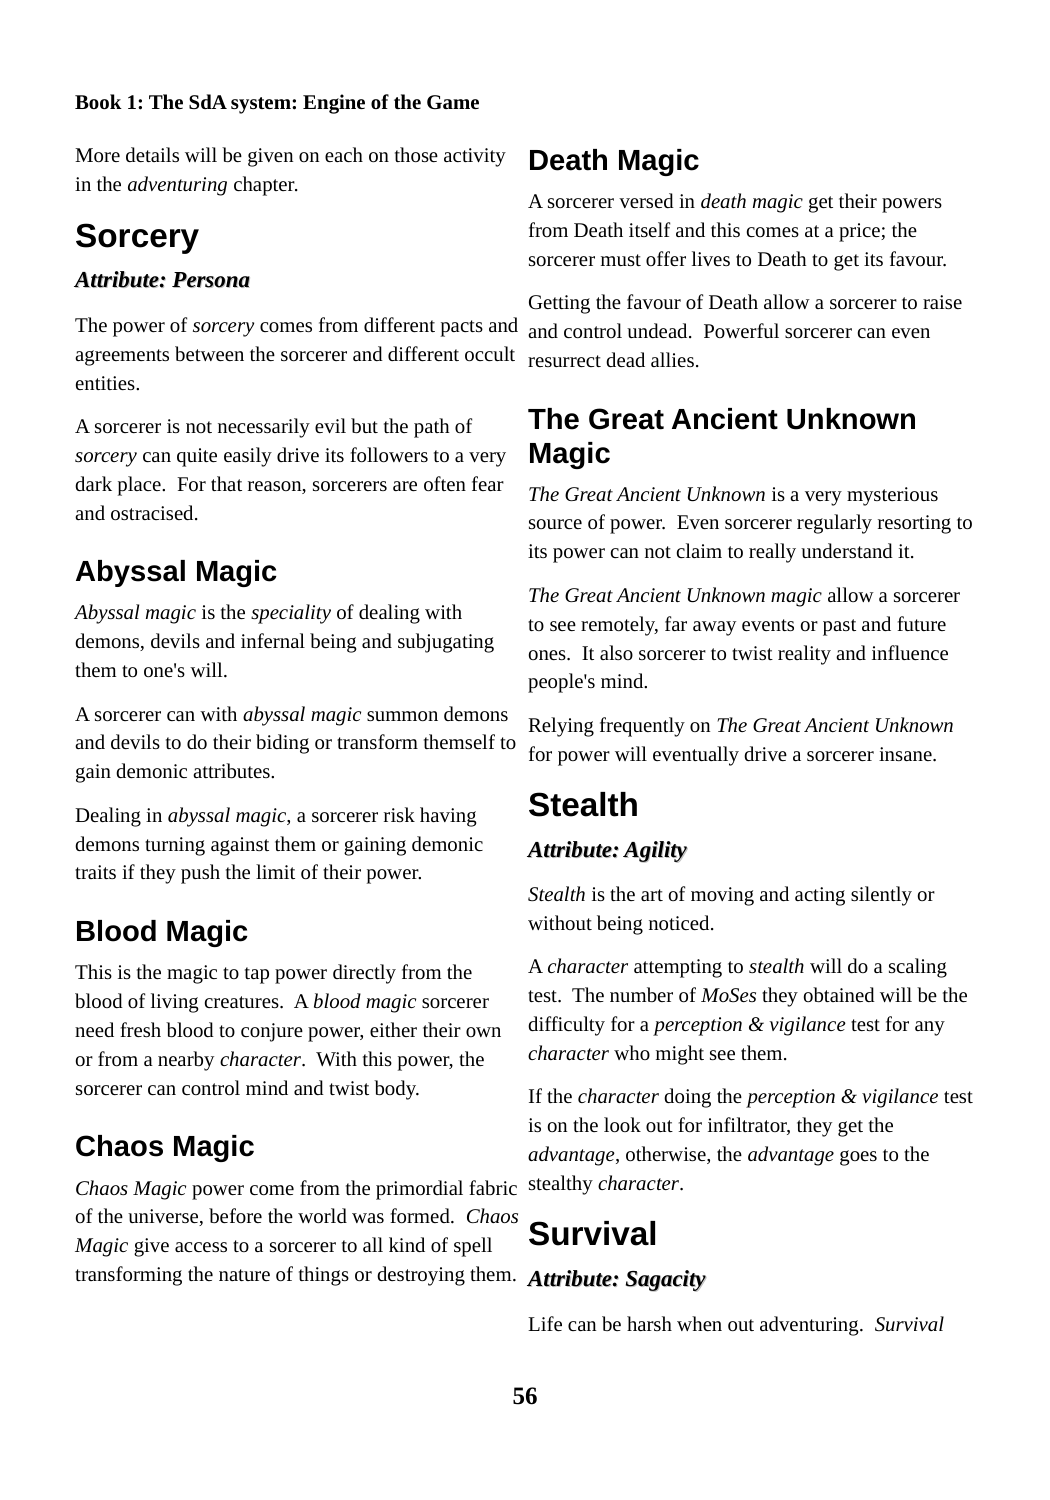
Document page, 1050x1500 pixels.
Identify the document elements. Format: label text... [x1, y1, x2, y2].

text Attribute: Agility [528, 836, 975, 862]
text A character attempting to stealth will do a scaling test. The number of MoSes they obtained will be the difficulty for a perception & vigilance test for any character who might see them. [528, 954, 975, 1065]
subtitle Chaos Magic [75, 1129, 522, 1163]
subtitle Abyssal Magic [75, 554, 522, 588]
text Attribute: Persona [75, 267, 522, 293]
text This is the magic to tap power directly from the blood of living creatures. A blood magic sorcerer need fresh blood to conjure power, either their own or from a nearby character. With this power, the sorcerer can control mind and twist body. [75, 960, 522, 1100]
subtitle Death Magic [528, 143, 975, 177]
text A sorcerer is not necessarily evil but the path of sorcery can quite easily drive its followers to a very dark place. For that reason, sorcerers are often fear and ostracised. [75, 414, 522, 524]
text Relying frequently on The Great Ancient Unknown for power will eventually drive a sorcerer insane. [528, 713, 975, 766]
text Dealing in abyssal magic, a sorcerer risk having demons turning against them or gaining demonic traits if they push the limit of their power. [75, 803, 522, 884]
text A sorcerer can with abyssal magic summon demons and devils to do their biding or transform themself to gain demonic attributes. [75, 701, 522, 783]
text The Great Ancient Unknown is a very mysterious source of power. Even sorcerer regularly resorting to its power can not claim to really understand it. [528, 482, 975, 563]
text Attribute: Sagacity [528, 1265, 975, 1292]
text The Great Ancient Unknown magic allow a sorcerer to see remotely, far away events or past and future ones. It also sorcerer to twist reality and influence people's mind. [528, 583, 975, 693]
subtitle Stealth [528, 785, 975, 823]
text Getting the favour of Death allow a sorcerer to raise and control undead. Powerful sorcerer can even resurrect dead allies. [528, 291, 975, 372]
text Abyssal magic is the speciality of dealing with demons, devils and infernal being and subjugating them to one's will. [75, 600, 522, 682]
subtitle Survival [528, 1214, 975, 1253]
subtitle The Great Ancient Unknown Magic [528, 402, 975, 469]
subtitle Sorcery [75, 216, 522, 254]
text More details will be given on each on those activity in the adventuring chapter. [75, 143, 522, 196]
text Stealth is the art of moving and acting silently or without being noticed. [528, 882, 975, 935]
subtitle Blood Magic [75, 914, 522, 948]
text Life can be harsh when out adventuring. Survival [528, 1312, 975, 1336]
text Chaos Magic power come from the primordial fabric of the universe, before the world was formed. Chaos Magic give access to a sorcerer to all kind of spell transforming the nature of things or destroying them. [75, 1176, 522, 1286]
text A sorcerer versed in death magic get their powers from Death itself and this comes at a price; the sorcerer must offer lives to Death to get its favour. [528, 189, 975, 271]
text If the character doing the perception & vigilance test is on the look out for infiltrator, they get the advantage, otherwise, the advantage goes to the stealthy character. [528, 1084, 975, 1195]
text The power of sorcery comes from different pacts and agreements between the sorcerer and different occult entities. [75, 313, 522, 394]
